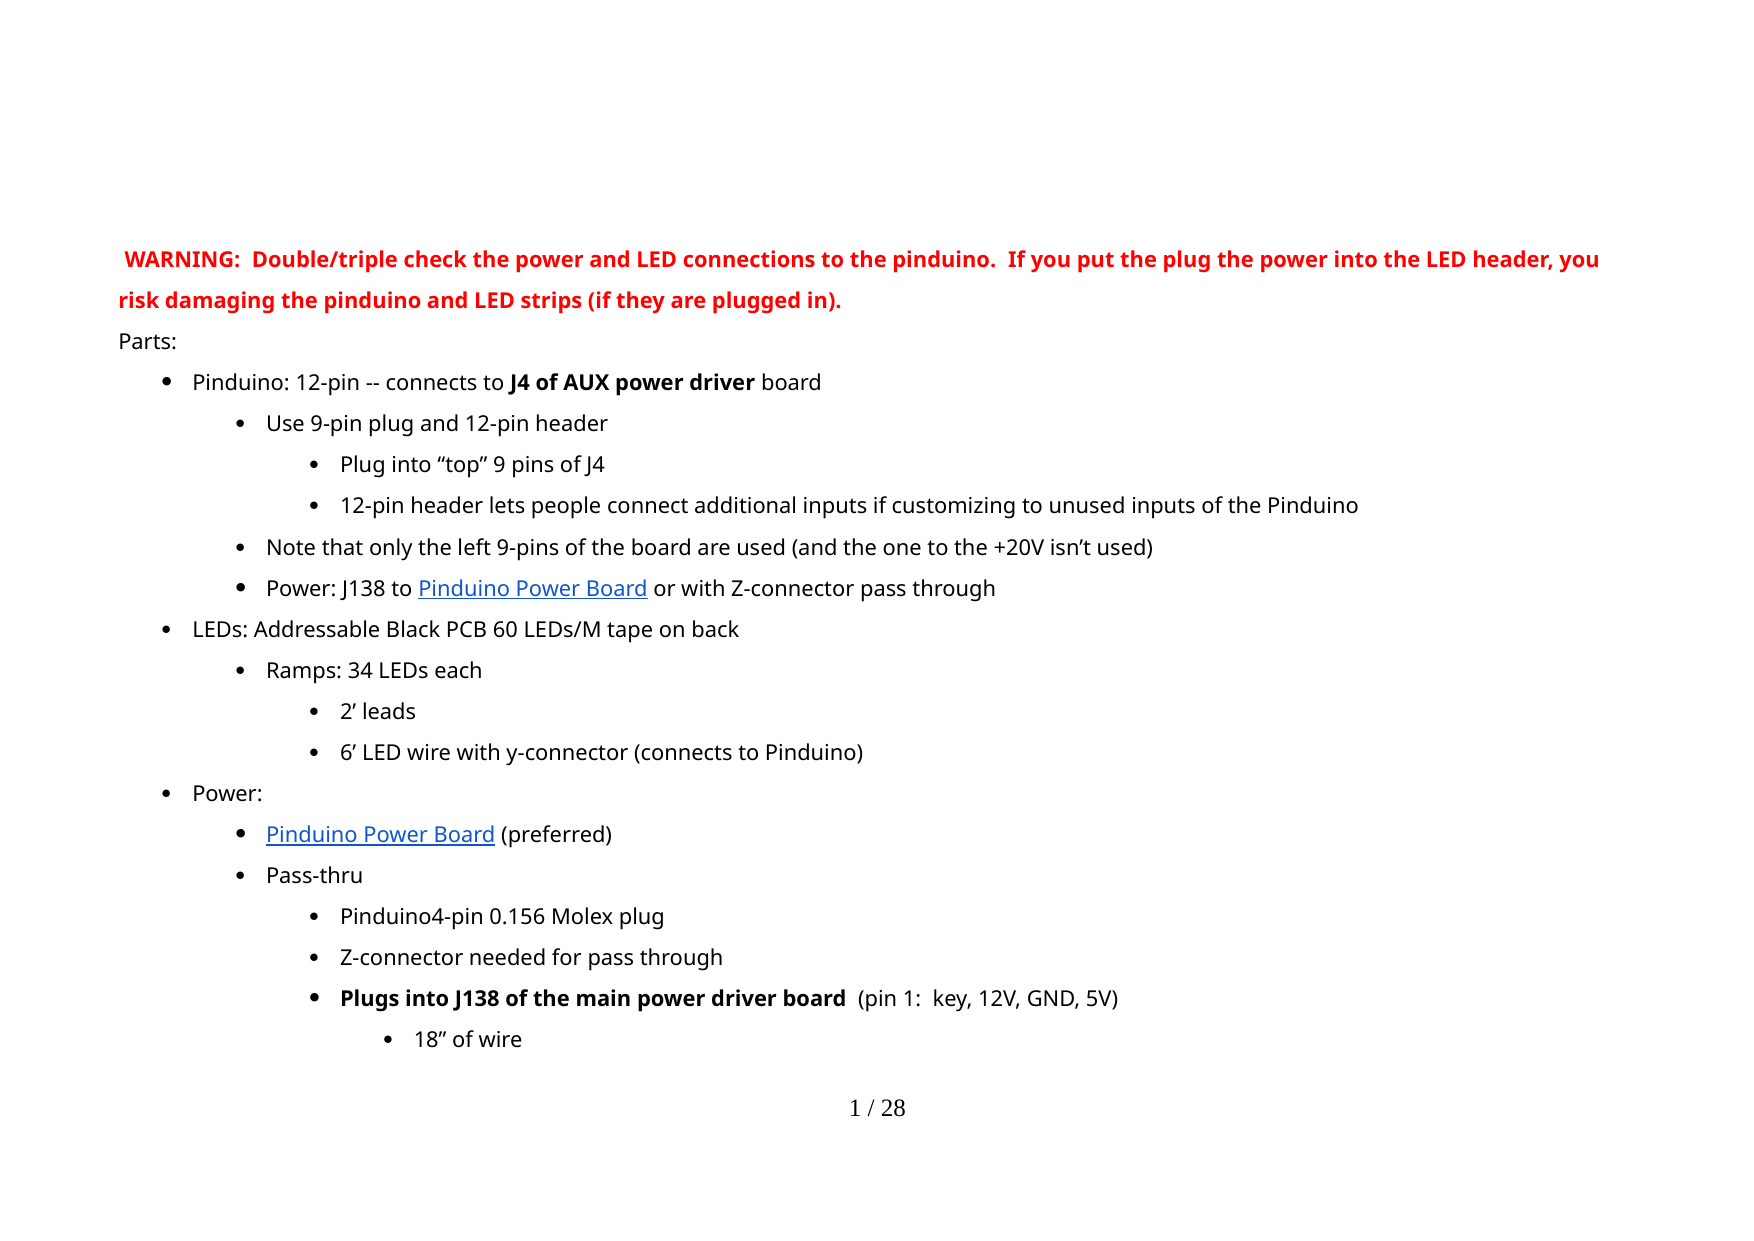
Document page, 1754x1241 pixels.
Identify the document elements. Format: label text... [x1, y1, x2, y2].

list Use 9-pin plug and 12-pin header [236, 408, 1636, 438]
text Parts: [118, 326, 1636, 356]
list 6’ LED wire with y-connector (connects to Pinduino) [310, 737, 1636, 767]
list 12-pin header lets people connect additional inputs if customizing to unused inputs of the Pinduino [310, 491, 1636, 520]
list Ramps: 34 LEDs each [236, 655, 1636, 684]
list LEDs: Addressable Black PCB 60 LEDs/M tape on back [162, 614, 1636, 643]
list Z-connector needed for pass through [310, 942, 1636, 972]
list 18” of wire [384, 1024, 1636, 1054]
list Pass-thru [236, 860, 1636, 890]
text WARNING: Double/triple check the power and LED connections to the pinduino. If you put the plug the power into the LED header, you risk damaging the pinduino and LED strips (if they are plugged in). [118, 244, 1636, 315]
list Pinduino: 12-pin -- connects to J4 of AUX power driver board [162, 367, 1636, 397]
list Plug into “top” 9 pins of J4 [310, 449, 1636, 479]
list Power: [162, 778, 1636, 808]
list Plugs into J138 of the main power driver board (pin 1: key, 12V, GND, 5V) [310, 983, 1636, 1013]
list Pinduino Power Board (preferred) [236, 819, 1636, 849]
list Power: J138 to Pinduino Power Board or with Z-connector pass through [236, 573, 1636, 602]
list Note that only the left 9-pins of the board are used (and the one to the +20V isn’t used) [236, 532, 1636, 561]
list Pinduino4-pin 0.156 Molex plug [310, 901, 1636, 931]
list 2’ leads [310, 696, 1636, 726]
